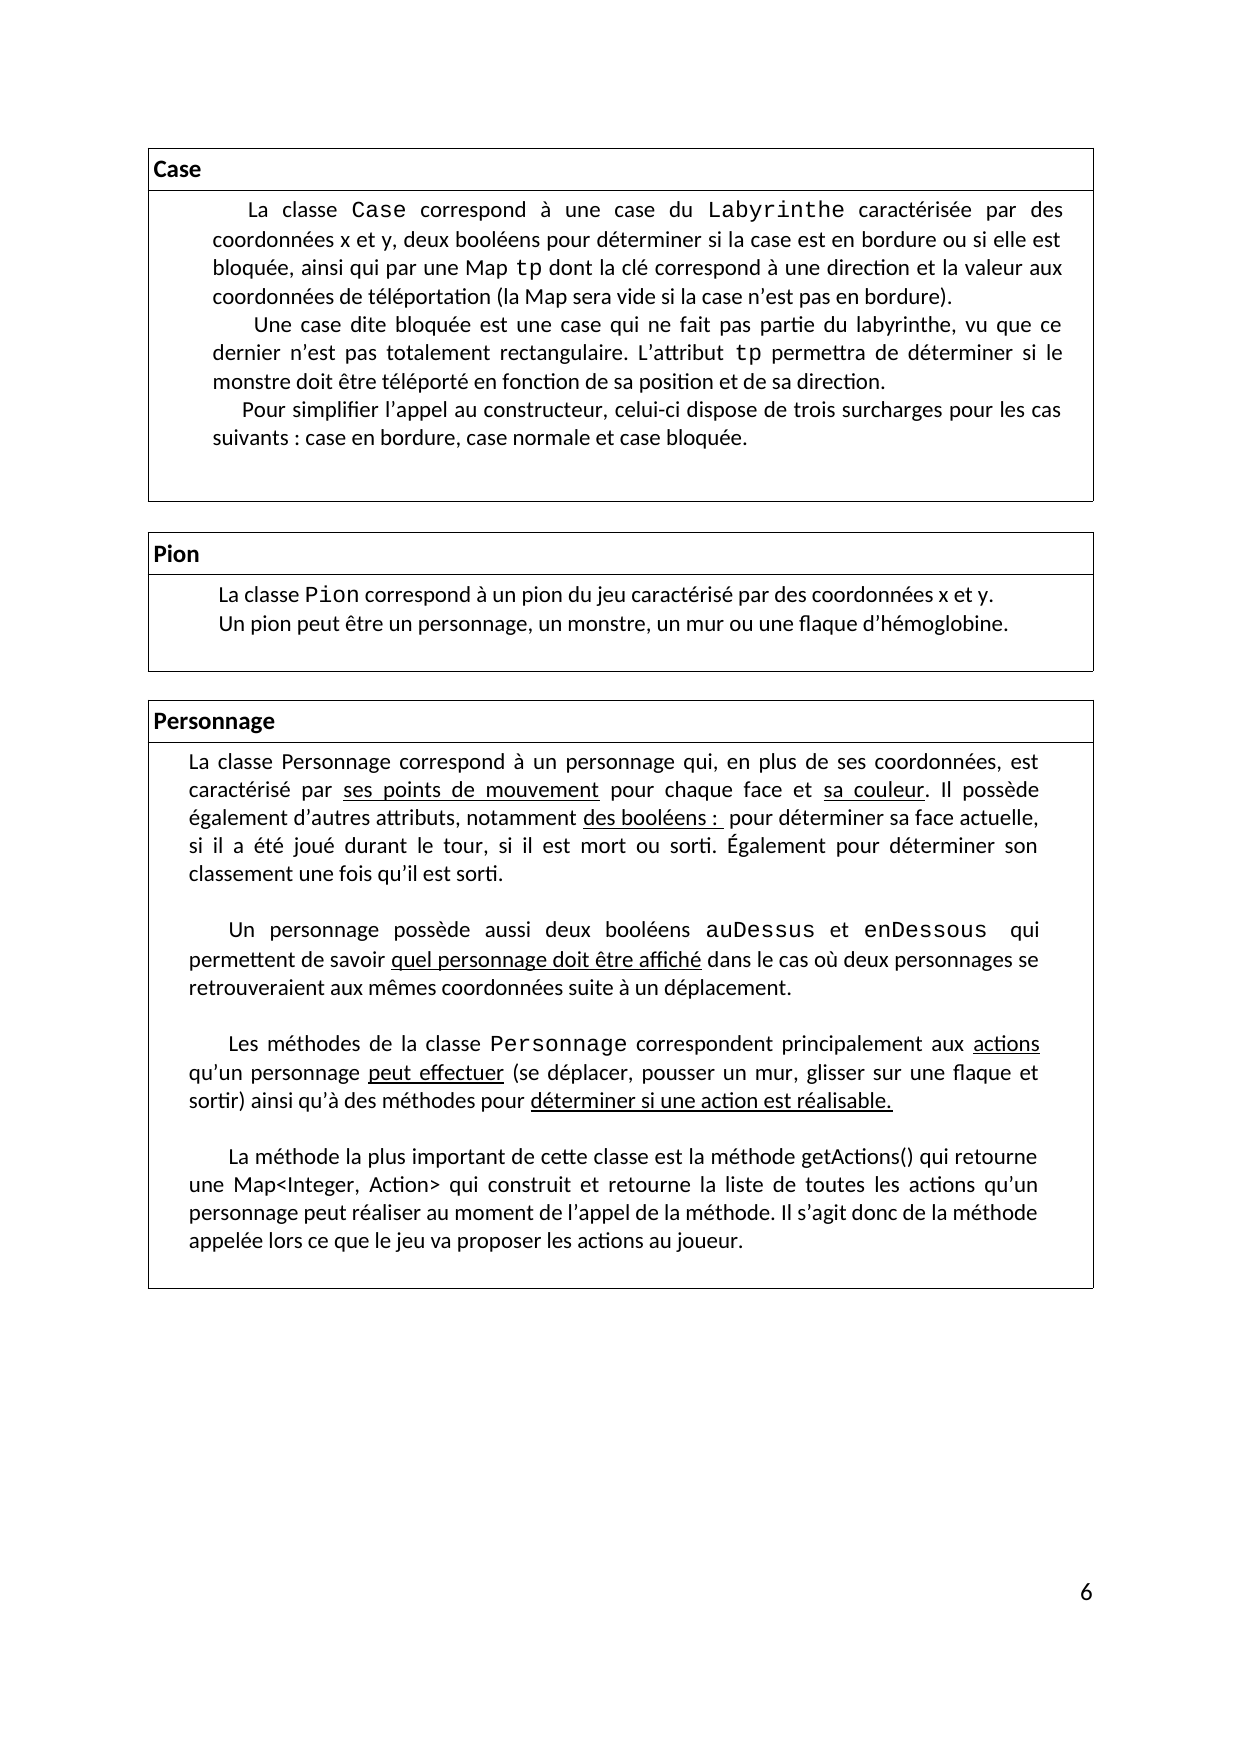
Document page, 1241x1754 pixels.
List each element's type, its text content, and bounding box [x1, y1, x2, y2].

table_cell La classe Case correspond à une case du Labyrinthe caractérisée par des coordonnées x et y, deux booléens pour déterminer si la case est en bordure ou si elle est bloquée, ainsi qui par une Map tp dont la clé correspond à une direction et la valeur aux coordonnées de téléportation (la Map sera vide si la case n’est pas en bordure). Une case dite bloquée est une case qui ne fait pas partie du labyrinthe, vu que ce dernier n’est pas totalement rectangulaire. L’attribut tp permettra de déterminer si le monstre doit être téléporté en fonction de sa position et de sa direction. Pour simplifier l’appel au constructeur, celui-ci dispose de trois surcharges pour les cas suivants : case en bordure, case normale et case bloquée. [149, 191, 1093, 501]
table_cell La classe Pion correspond à un pion du jeu caractérisé par des coordonnées x et y. Un pion peut être un personnage, un monstre, un mur ou une flaque d’hémoglobine. [149, 575, 1093, 671]
table_header Pion [149, 533, 1093, 574]
table_header Personnage [149, 701, 1093, 742]
table_cell La classe Personnage correspond à un personnage qui, en plus de ses coordonnées, est caractérisé par ses points de mouvement pour chaque face et sa couleur. Il possède également d’autres attributs, notamment des booléens : pour déterminer sa face actuelle, si il a été joué durant le tour, si il est mort ou sorti. Également pour déterminer son classement une fois qu’il est sorti. Un personnage possède aussi deux booléens auDessus et enDessous qui permettent de savoir quel personnage doit être affiché dans le cas où deux personnages se retrouveraient aux mêmes coordonnées suite à un déplacement. Les méthodes de la classe Personnage correspondent principalement aux actions qu’un personnage peut effectuer (se déplacer, pousser un mur, glisser sur une flaque et sortir) ainsi qu’à des méthodes pour déterminer si une action est réalisable. La méthode la plus important de cette classe est la méthode getActions() qui retourne une Map<Integer, Action> qui construit et retourne la liste de toutes les actions qu’un personnage peut réaliser au moment de l’appel de la méthode. Il s’agit donc de la méthode appelée lors ce que le jeu va proposer les actions au joueur. [149, 743, 1093, 1288]
table_header Case [149, 149, 1093, 190]
